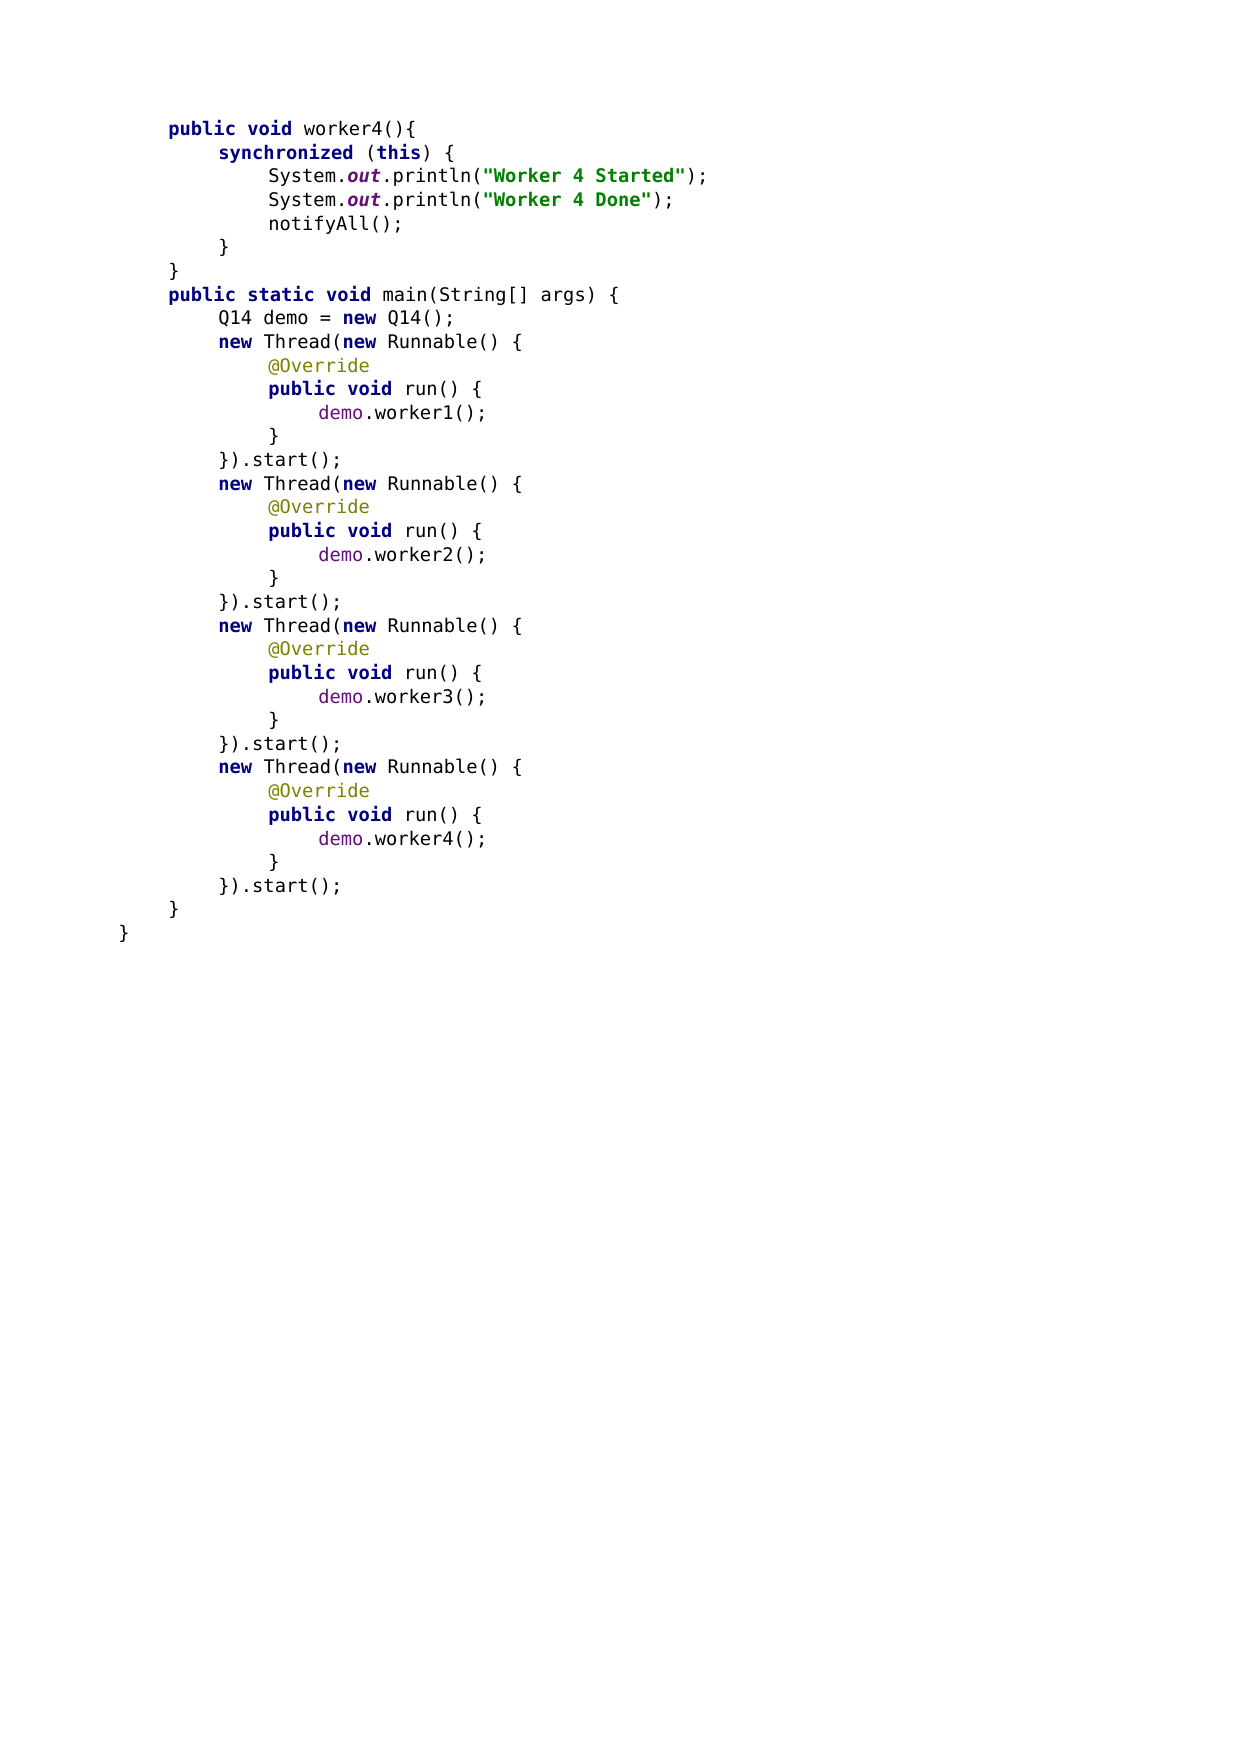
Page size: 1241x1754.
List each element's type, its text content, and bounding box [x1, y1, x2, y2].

text @Override [118, 780, 1122, 804]
text public static void main(String[] args) { [118, 284, 1122, 307]
text new Thread(new Runnable() { [118, 757, 1122, 780]
text synchronized (this) { [118, 142, 1122, 165]
text } [118, 851, 1122, 875]
text System.out.println("Worker 4 Started"); [118, 165, 1122, 189]
text @Override [118, 354, 1122, 378]
text }).start(); [118, 449, 1122, 473]
text @Override [118, 496, 1122, 520]
text }).start(); [118, 875, 1122, 898]
text demo.worker3(); [118, 686, 1122, 709]
text } [118, 236, 1122, 260]
text @Override [118, 638, 1122, 662]
text } [118, 898, 1122, 922]
text demo.worker1(); [118, 402, 1122, 426]
text new Thread(new Runnable() { [118, 331, 1122, 354]
text }).start(); [118, 591, 1122, 615]
text new Thread(new Runnable() { [118, 615, 1122, 638]
text } [118, 567, 1122, 591]
text public void worker4(){ [118, 118, 1122, 142]
text demo.worker4(); [118, 827, 1122, 851]
text System.out.println("Worker 4 Done"); [118, 189, 1122, 213]
text Q14 demo = new Q14(); [118, 307, 1122, 331]
text public void run() { [118, 520, 1122, 544]
text new Thread(new Runnable() { [118, 473, 1122, 496]
text } [118, 922, 1122, 944]
text } [118, 709, 1122, 733]
text public void run() { [118, 378, 1122, 402]
text } [118, 426, 1122, 449]
text public void run() { [118, 804, 1122, 827]
text public void run() { [118, 662, 1122, 686]
text }).start(); [118, 733, 1122, 757]
text demo.worker2(); [118, 544, 1122, 567]
text notifyAll(); [118, 213, 1122, 236]
text } [118, 260, 1122, 284]
